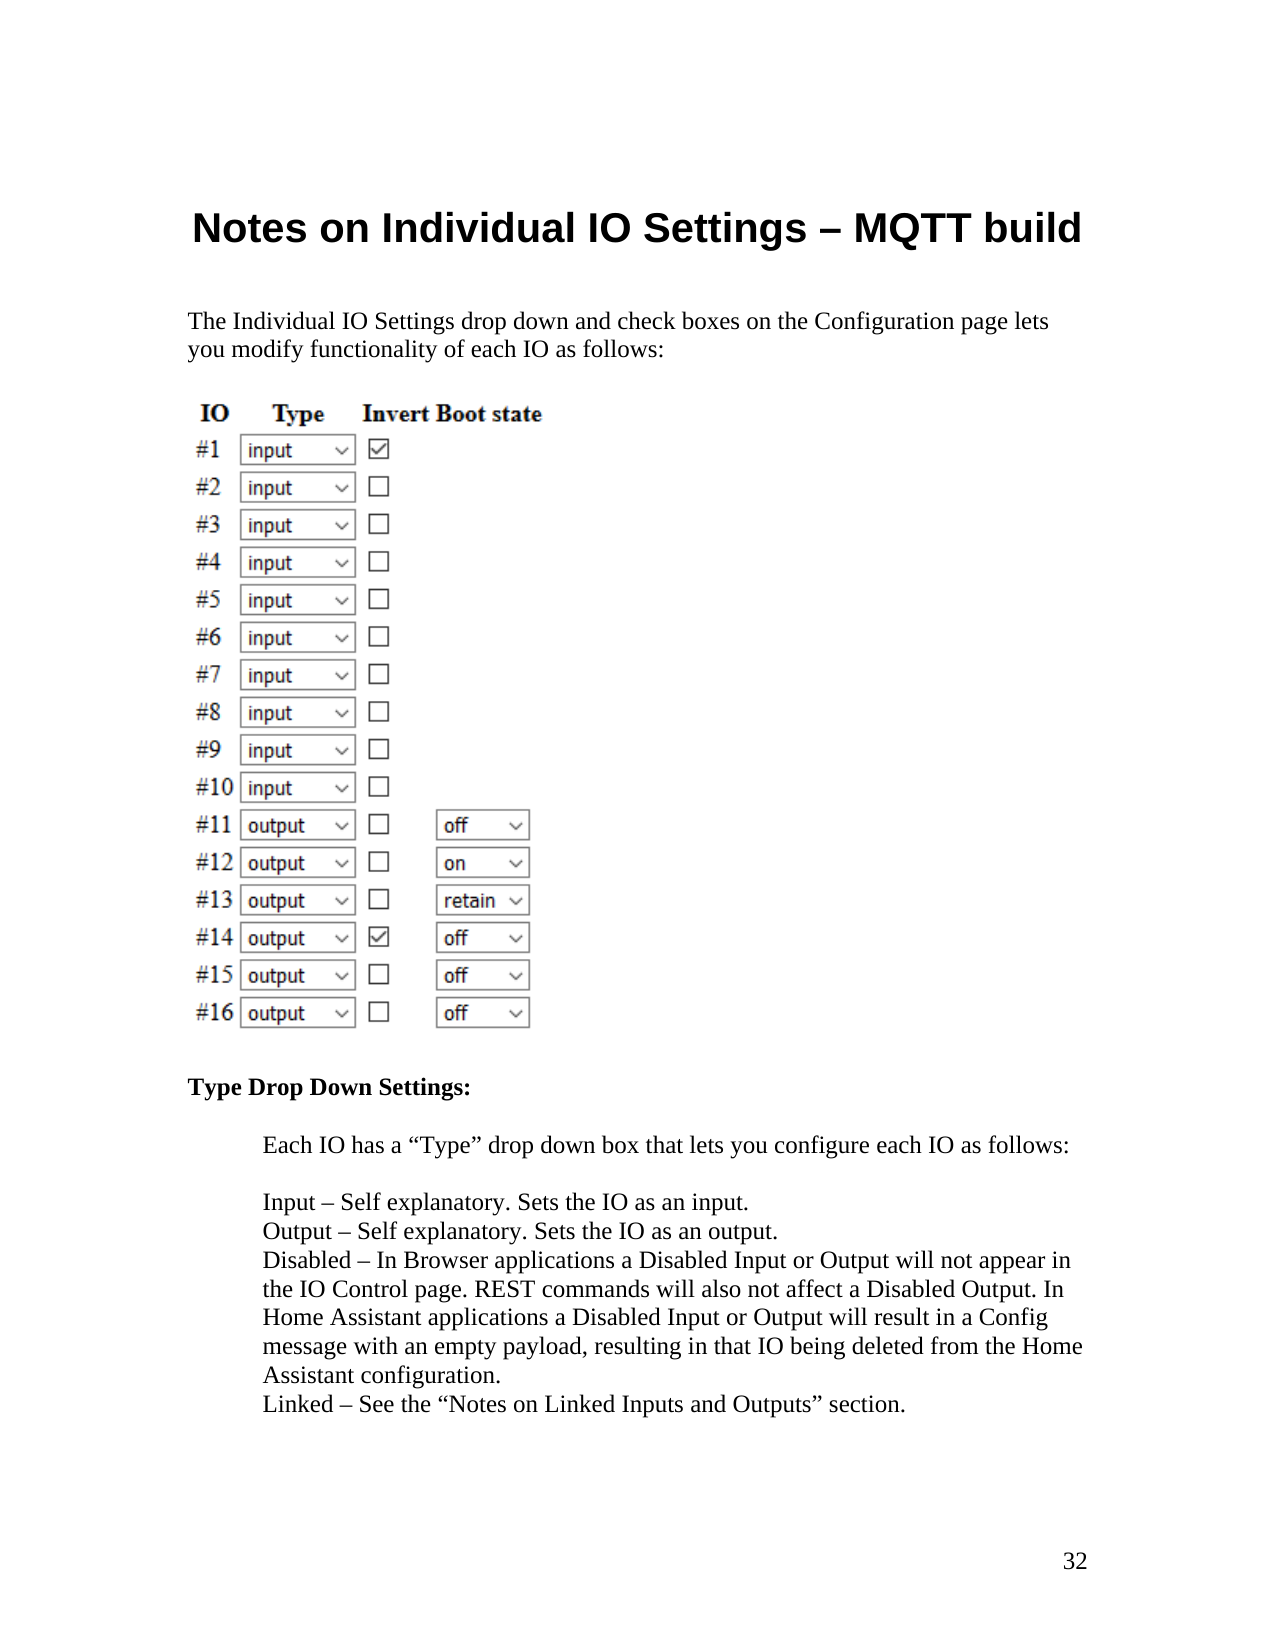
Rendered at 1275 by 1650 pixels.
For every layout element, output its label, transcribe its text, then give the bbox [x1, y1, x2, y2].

text The Individual IO Settings drop down and check boxes on the Configuration page lets you modify functionality of each IO as follows: [187, 306, 1087, 363]
text Output – Self explanatory. Sets the IO as an output. [262, 1216, 1087, 1245]
text Type Drop Down Settings: [187, 1072, 1087, 1101]
text Each IO has a “Type” drop down box that lets you configure each IO as follows: [262, 1130, 1087, 1159]
text Disabled – In Browser applications a Disabled Input or Output will not appear in the IO Control page. REST commands will also not affect a Disabled Output. In Home Assistant applications a Disabled Input or Output will result in a Config message with an empty payload, resulting in that IO being deleted from the Home Assistant configuration. [262, 1245, 1087, 1389]
text Input – Self explanatory. Sets the IO as an input. [262, 1187, 1087, 1216]
text Linked – See the “Notes on Linked Inputs and Outputs” section. [262, 1389, 1087, 1417]
subtitle Notes on Individual IO Settings – MQTT build [187, 204, 1087, 252]
picture [187, 392, 546, 1044]
